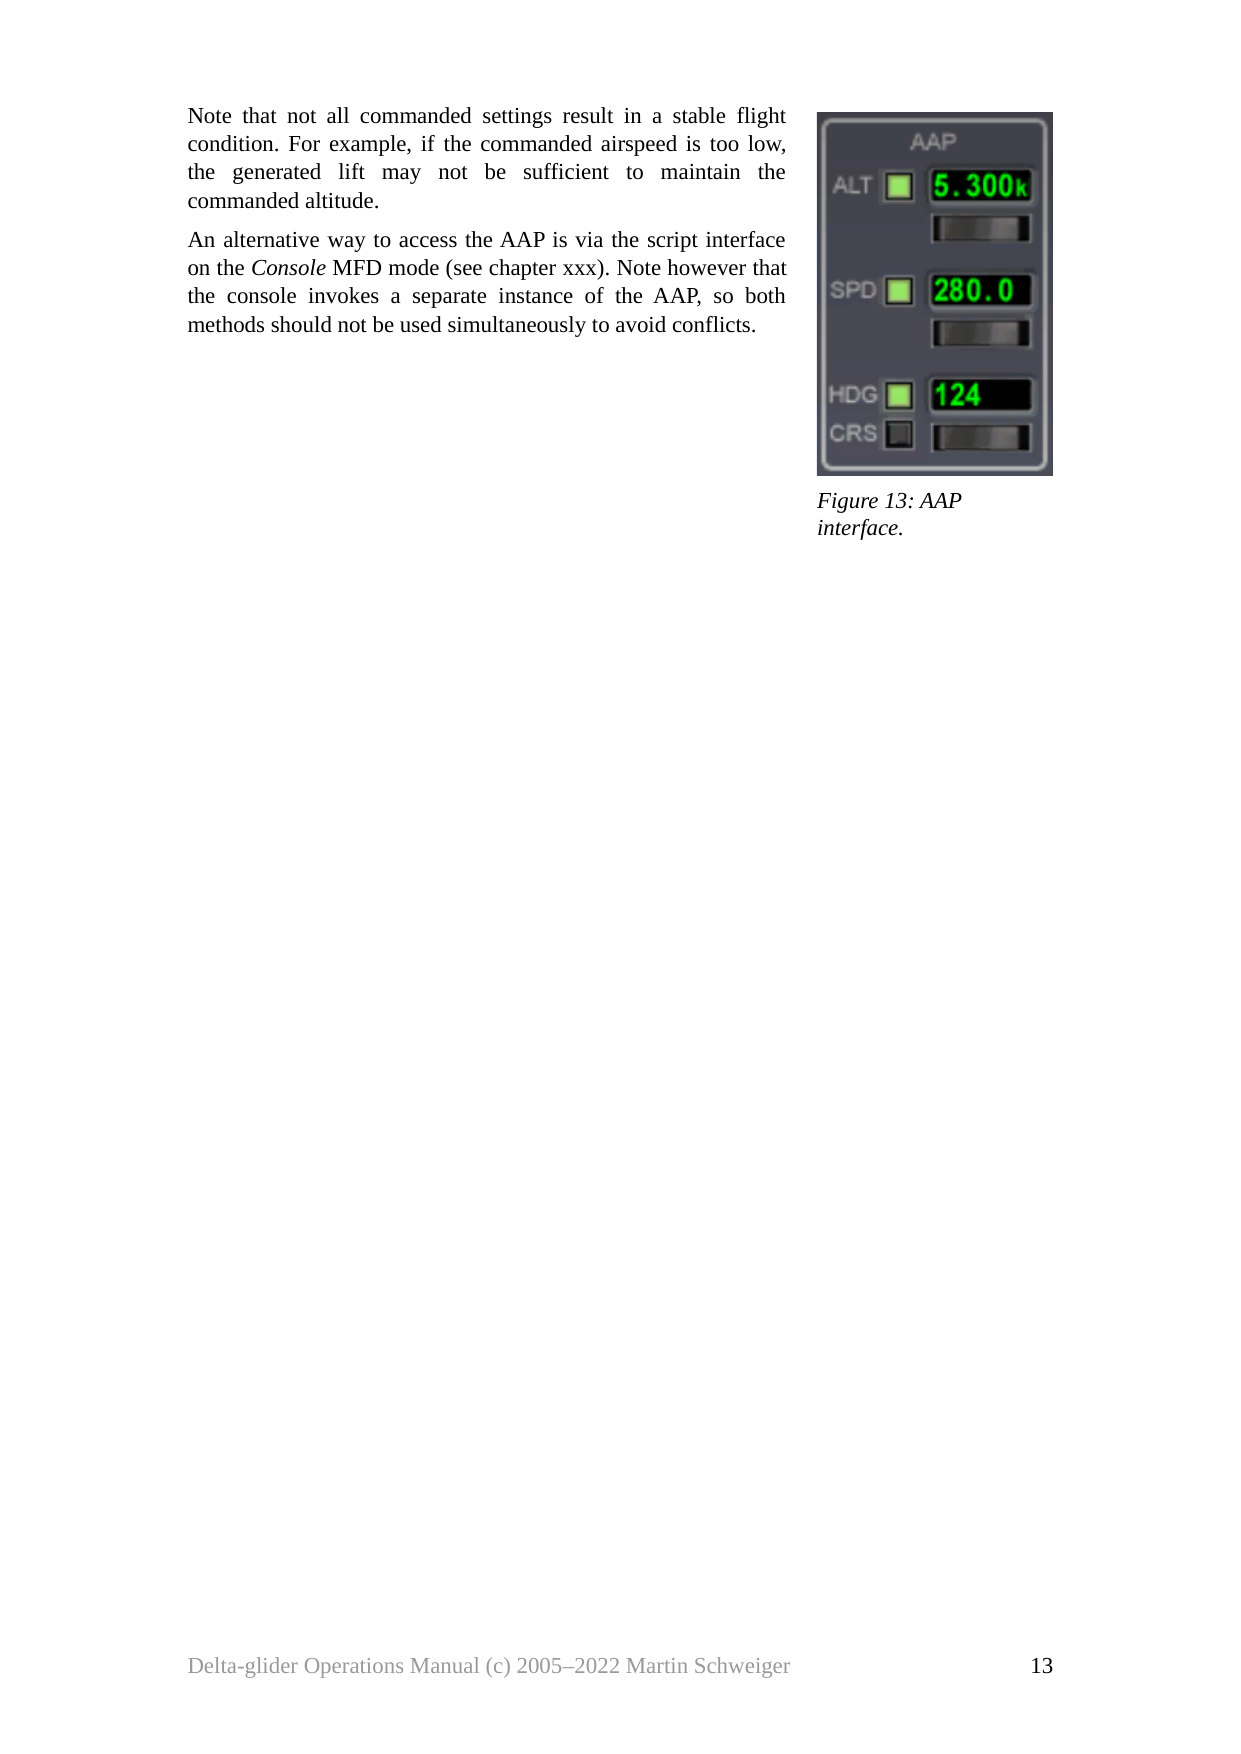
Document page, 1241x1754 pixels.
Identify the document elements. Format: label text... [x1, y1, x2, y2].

text Note that not all commanded settings result in a stable flight condition. For example, if the commanded airspeed is too low, the generated lift may not be sufficient to maintain the commanded altitude. [187, 100, 1053, 214]
picture [816, 112, 1053, 476]
text An alternative way to access the AAP is via the script interface on the Console MFD mode (see chapter xxx). Note however that the console invokes a separate instance of the AAP, so both methods should not be used simultaneously to avoid conflicts. [187, 224, 816, 338]
text Figure 13: AAP interface. [817, 476, 1053, 540]
